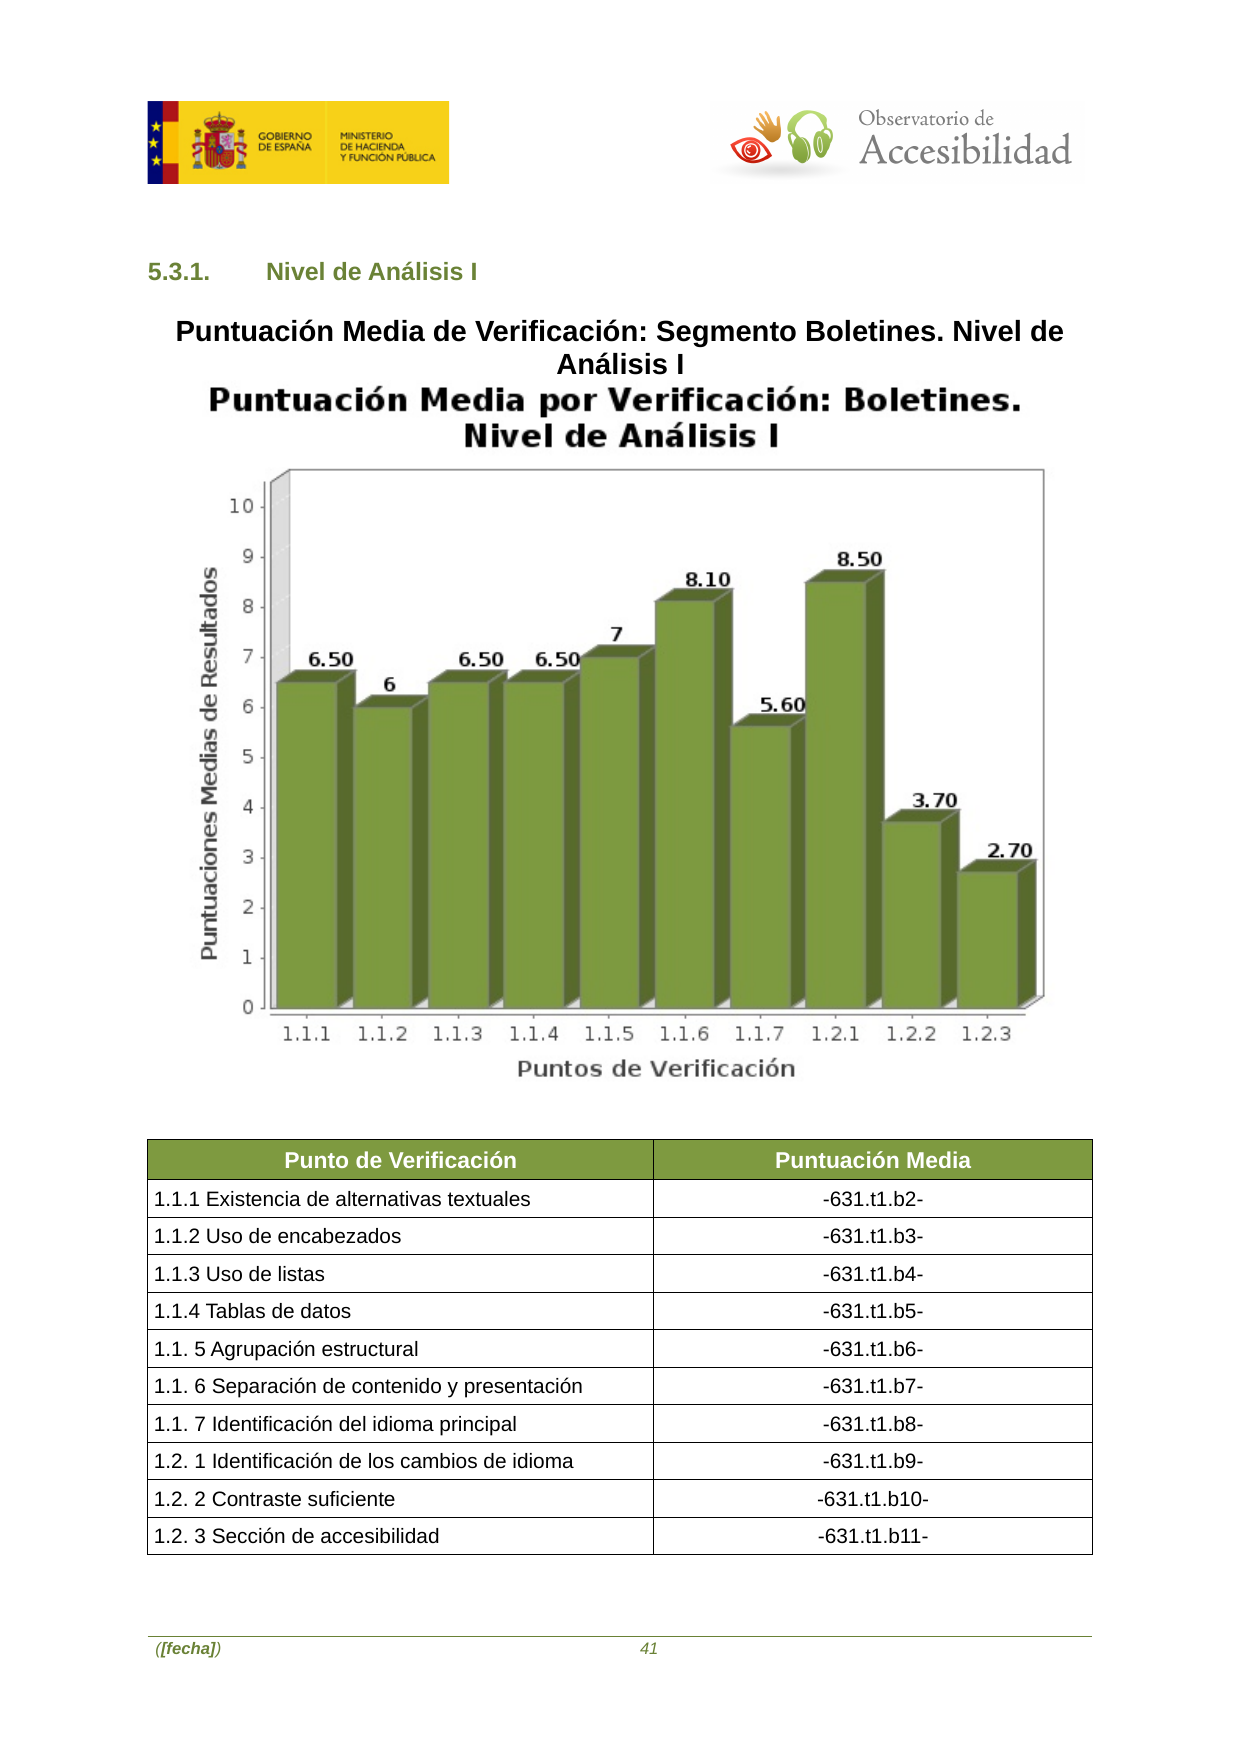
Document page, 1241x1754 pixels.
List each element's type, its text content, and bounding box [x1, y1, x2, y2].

table_cell 1.1.1 Existencia de alternativas textuales [148, 1180, 653, 1217]
table_header Puntuación Media [654, 1140, 1092, 1179]
table_cell 1.1.2 Uso de encabezados [148, 1218, 653, 1254]
table_cell -631.t1.b4- [654, 1255, 1092, 1292]
table_cell -631.t1.b6- [654, 1330, 1092, 1367]
table_cell 1.1.3 Uso de listas [148, 1255, 653, 1292]
subtitle Nivel de Análisis I [148, 257, 1092, 286]
picture [710, 101, 1086, 184]
table_cell 1.2. 3 Sección de accesibilidad [148, 1518, 653, 1554]
table_cell 1.1.4 Tablas de datos [148, 1293, 653, 1329]
table_cell 1.1. 5 Agrupación estructural [148, 1330, 653, 1367]
table_cell -631.t1.b10- [654, 1480, 1092, 1517]
table_cell -631.t1.b11- [654, 1518, 1092, 1554]
table_cell 1.2. 1 Identificación de los cambios de idioma [148, 1443, 653, 1479]
table_cell -631.t1.b7- [654, 1368, 1092, 1404]
table_cell -631.t1.b2- [654, 1180, 1092, 1217]
table_cell -631.t1.b9- [654, 1443, 1092, 1479]
table_cell -631.t1.b8- [654, 1405, 1092, 1442]
picture [147, 101, 450, 184]
picture [178, 380, 1062, 1091]
table_header Punto de Verificación [148, 1140, 653, 1179]
table_cell -631.t1.b5- [654, 1293, 1092, 1329]
table_cell 1.2. 2 Contraste suficiente [148, 1480, 653, 1517]
text Puntuación Media de Verificación: Segmento Boletines. Nivel de Análisis I [148, 314, 1092, 381]
table_cell -631.t1.b3- [654, 1218, 1092, 1254]
table_cell 1.1. 7 Identificación del idioma principal [148, 1405, 653, 1442]
table_cell 1.1. 6 Separación de contenido y presentación [148, 1368, 653, 1404]
